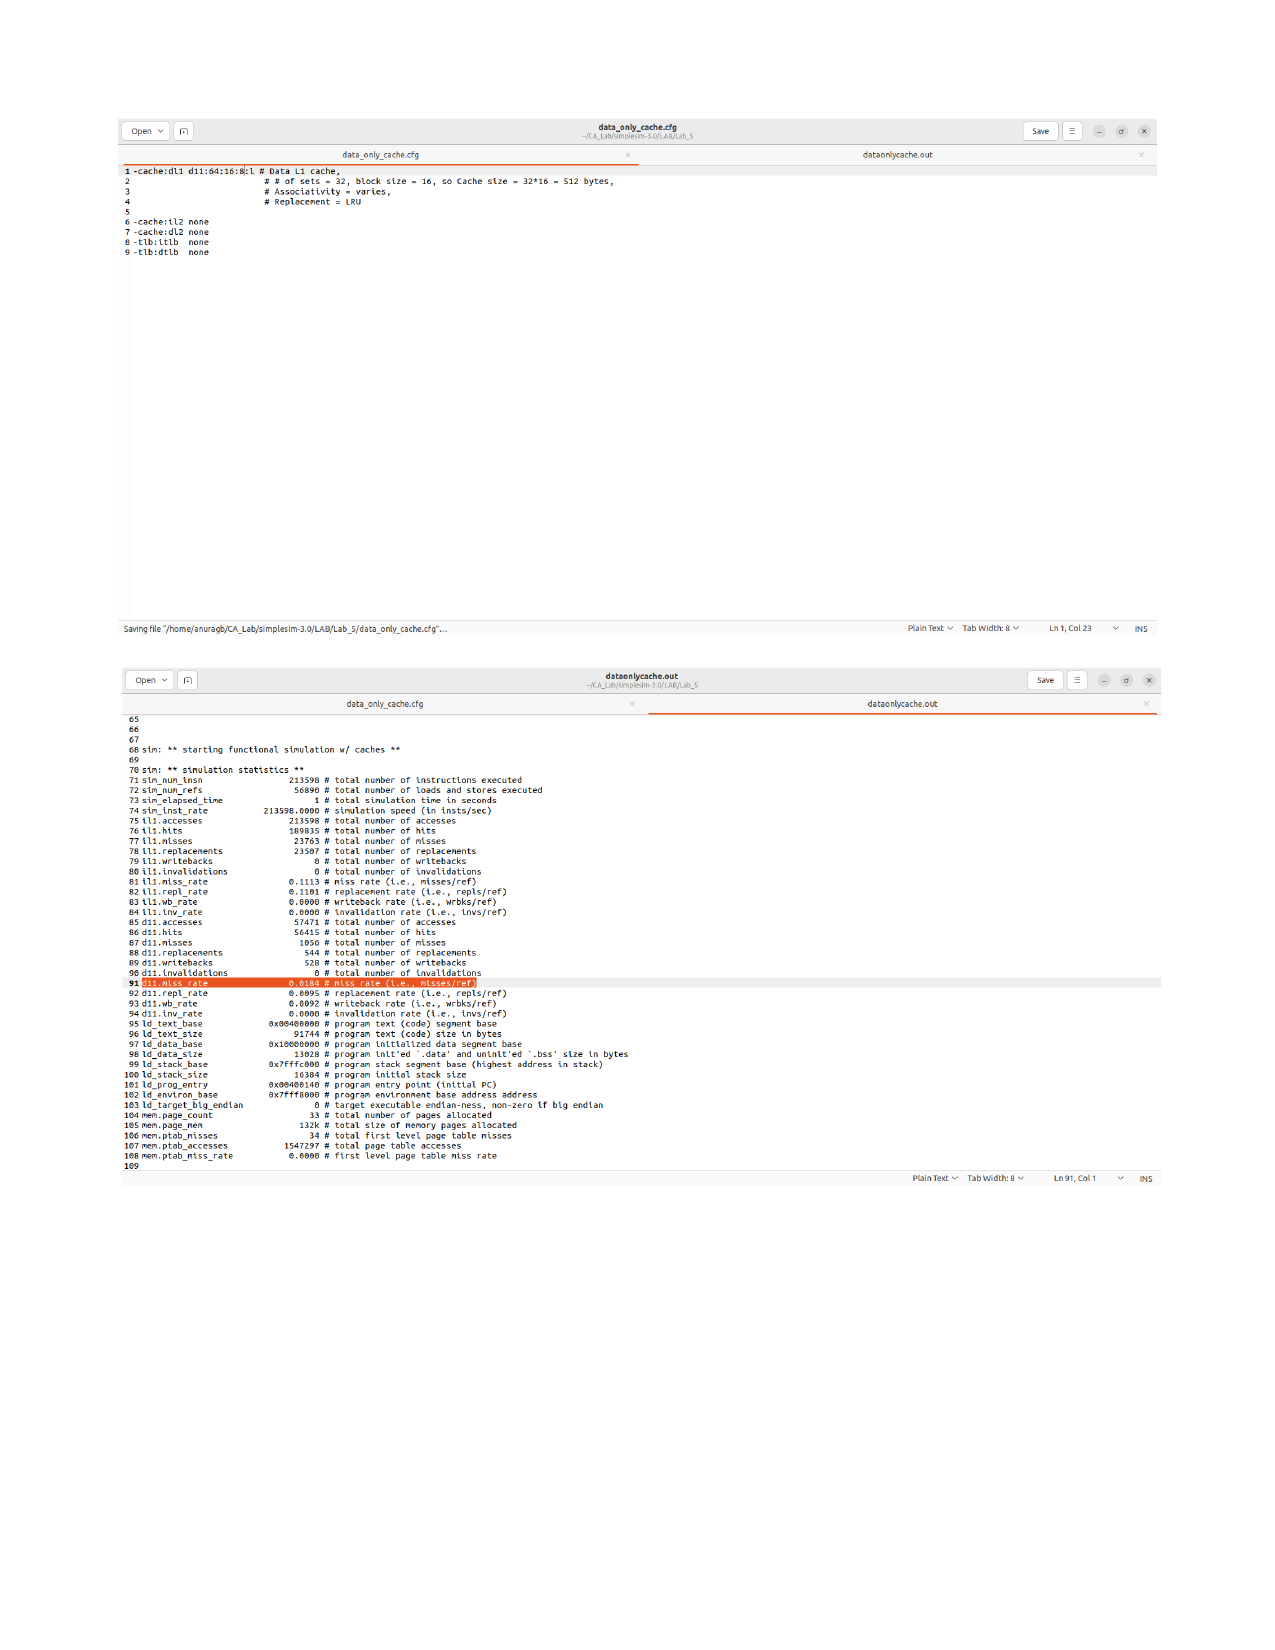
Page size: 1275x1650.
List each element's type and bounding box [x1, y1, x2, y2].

picture [118, 118, 1157, 636]
picture [122, 667, 1162, 1186]
